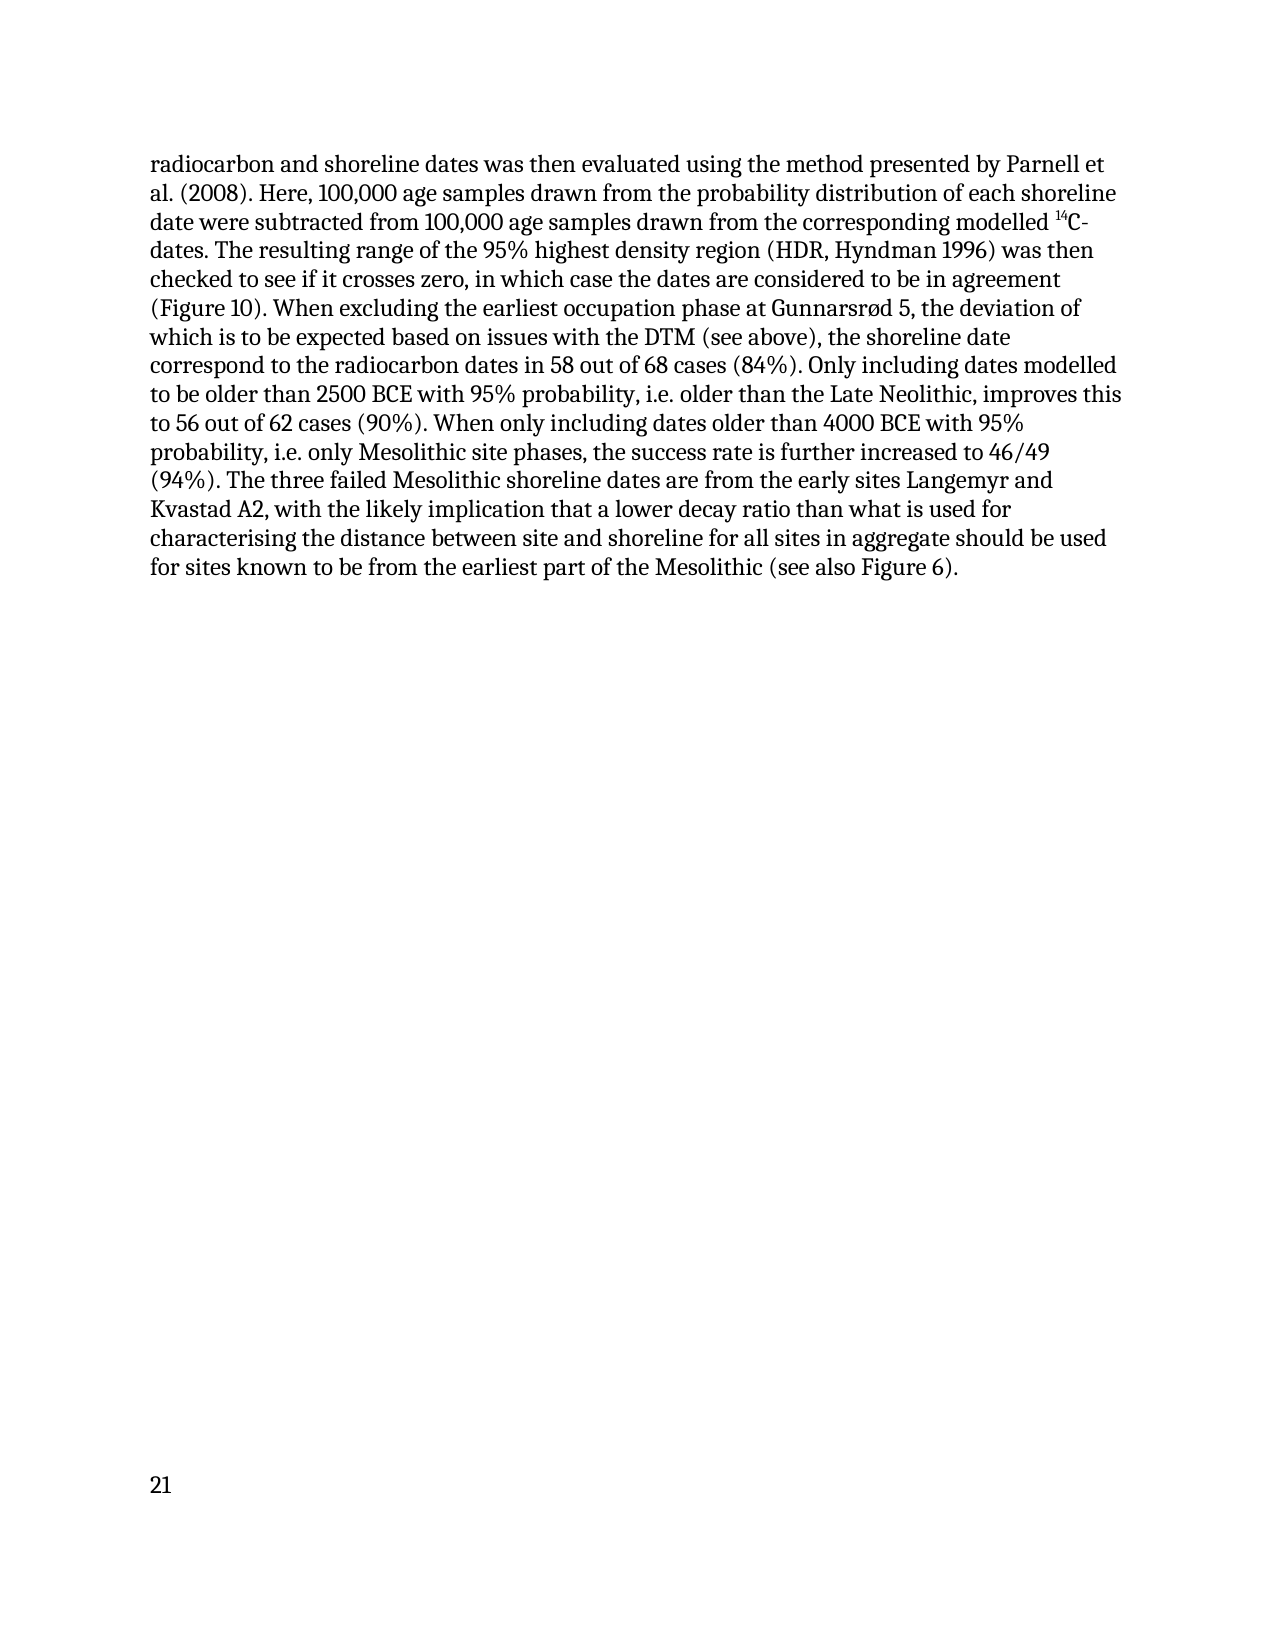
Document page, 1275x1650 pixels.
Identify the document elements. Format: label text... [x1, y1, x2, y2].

text radiocarbon and shoreline dates was then evaluated using the method presented by Parnell et al. (2008). Here, 100,000 age samples drawn from the probability distribution of each shoreline date were subtracted from 100,000 age samples drawn from the corresponding modelled 14C-dates. The resulting range of the 95% highest density region (HDR, Hyndman 1996) was then checked to see if it crosses zero, in which case the dates are considered to be in agreement (Figure 10). When excluding the earliest occupation phase at Gunnarsrød 5, the deviation of which is to be expected based on issues with the DTM (see above), the shoreline date correspond to the radiocarbon dates in 58 out of 68 cases (84%). Only including dates modelled to be older than 2500 BCE with 95% probability, i.e. older than the Late Neolithic, improves this to 56 out of 62 cases (90%). When only including dates older than 4000 BCE with 95% probability, i.e. only Mesolithic site phases, the success rate is further increased to 46/49 (94%). The three failed Mesolithic shoreline dates are from the early sites Langemyr and Kvastad A2, with the likely implication that a lower decay ratio than what is used for characterising the distance between site and shoreline for all sites in aggregate should be used for sites known to be from the earliest part of the Mesolithic (see also Figure 6). [150, 150, 1125, 581]
